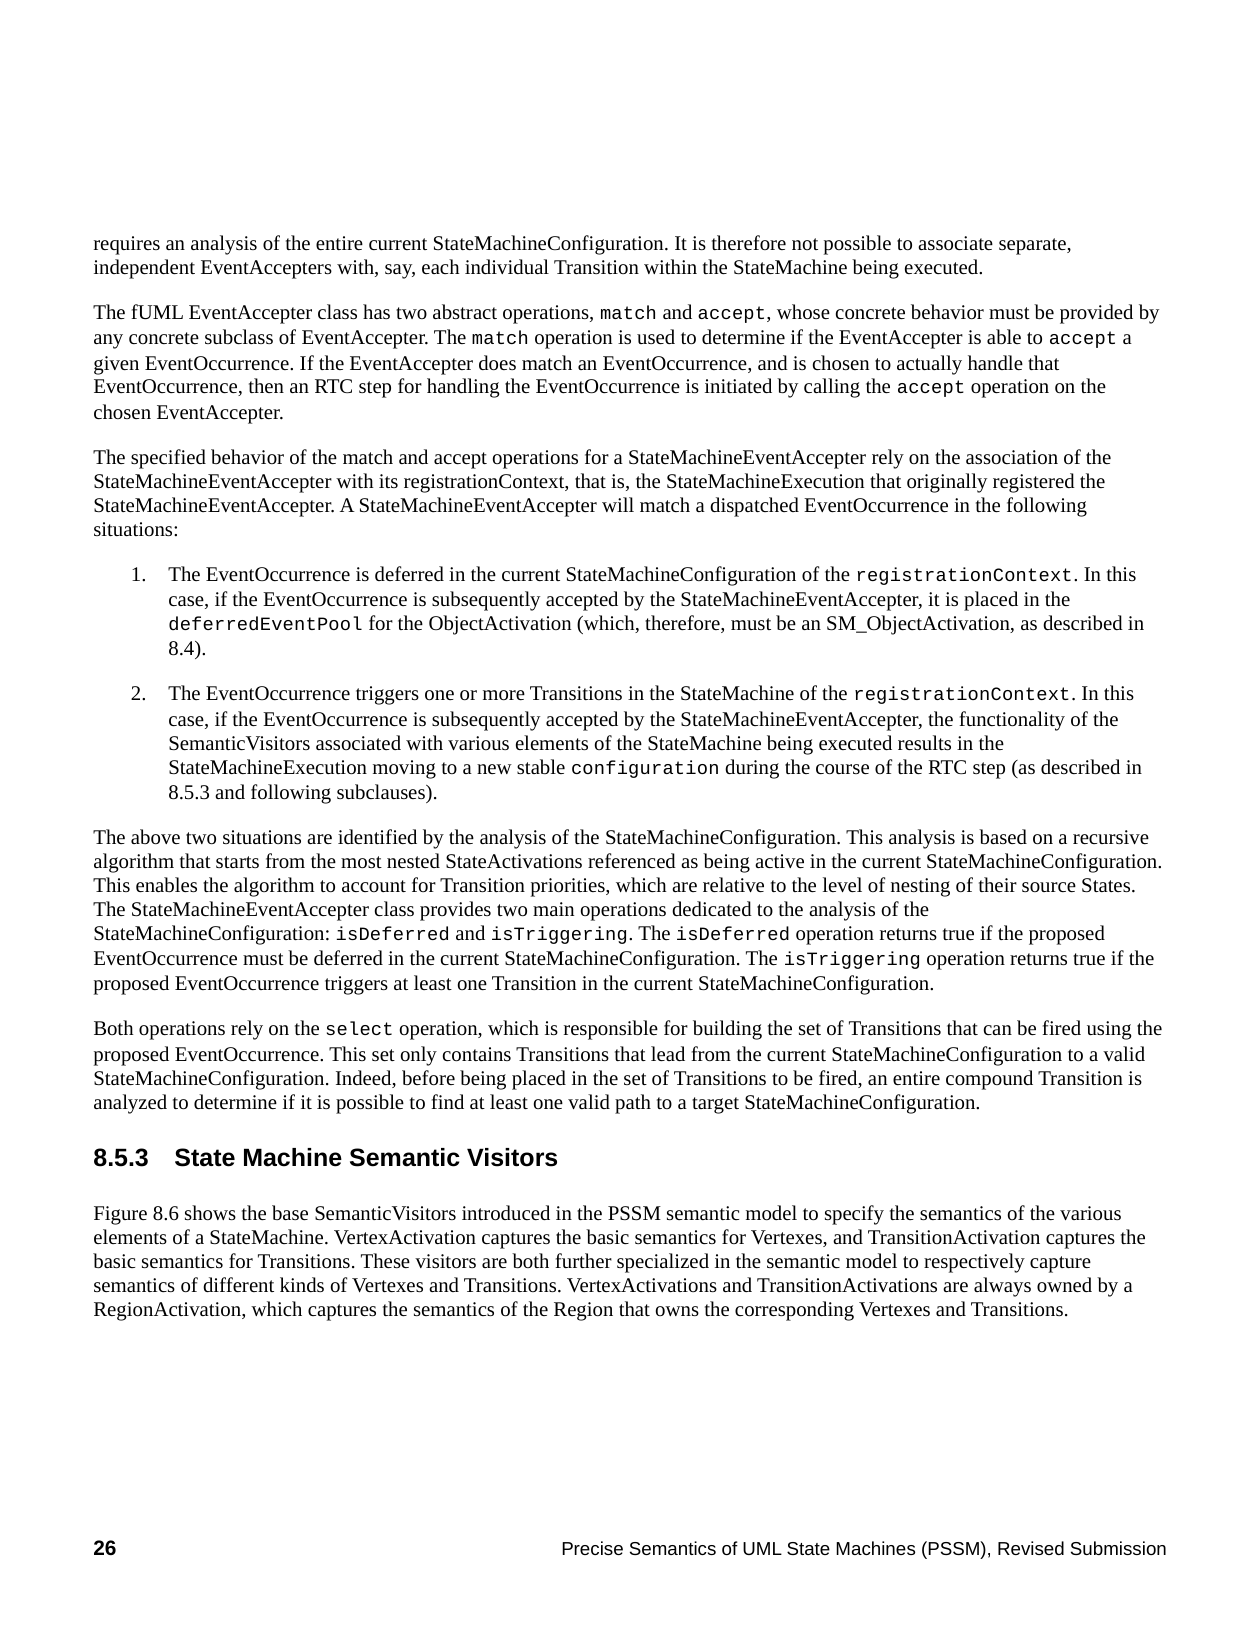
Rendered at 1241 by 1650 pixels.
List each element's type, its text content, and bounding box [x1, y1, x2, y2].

text The above two situations are identified by the analysis of the StateMachineConfiguration. This analysis is based on a recursive algorithm that starts from the most nested StateActivations referenced as being active in the current StateMachineConfiguration. This enables the algorithm to account for Transition priorities, which are relative to the level of nesting of their source States. The StateMachineEventAccepter class provides two main operations dedicated to the analysis of the StateMachineConfiguration: isDeferred and isTriggering. The isDeferred operation returns true if the proposed EventOccurrence must be deferred in the current StateMachineConfiguration. The isTriggering operation returns true if the proposed EventOccurrence triggers at least one Transition in the current StateMachineConfiguration. [93, 825, 1164, 995]
text The fUML EventAccepter class has two abstract operations, match and accept, whose concrete behavior must be provided by any concrete subclass of EventAccepter. The match operation is used to determine if the EventAccepter is able to accept a given EventOccurrence. If the EventAccepter does match an EventOccurrence, and is chosen to actually handle that EventOccurrence, then an RTC step for handling the EventOccurrence is initiated by calling the accept operation on the chosen EventAccepter. [93, 300, 1164, 424]
list The EventOccurrence is deferred in the current StateMachineConfiguration of the registrationContext. In this case, if the EventOccurrence is subsequently accepted by the StateMachineEventAccepter, it is placed in the deferredEventPool for the ObjectActivation (which, therefore, must be an SM_ObjectActivation, as described in 8.4). [131, 562, 1164, 660]
list The EventOccurrence triggers one or more Transitions in the StateMachine of the registrationContext. In this case, if the EventOccurrence is subsequently accepted by the StateMachineEventAccepter, the functionality of the SemanticVisitors associated with various elements of the StateMachine being executed results in the StateMachineExecution moving to a new stable configuration during the course of the RTC step (as described in 8.5.3 and following subclauses). [131, 681, 1164, 804]
text requires an analysis of the entire current StateMachineConfiguration. It is therefore not possible to associate separate, independent EventAccepters with, say, each individual Transition within the StateMachine being executed. [93, 231, 1164, 279]
text The specified behavior of the match and accept operations for a StateMachineEventAccepter rely on the association of the StateMachineEventAccepter with its registrationContext, that is, the StateMachineExecution that originally registered the StateMachineEventAccepter. A StateMachineEventAccepter will match a dispatched EventOccurrence in the following situations: [93, 445, 1164, 541]
subtitle State Machine Semantic Visitors [93, 1143, 1164, 1172]
text Figure 8.6 shows the base SemanticVisitors introduced in the PSSM semantic model to specify the semantics of the various elements of a StateMachine. VertexActivation captures the basic semantics for Vertexes, and TransitionActivation captures the basic semantics for Transitions. These visitors are both further specialized in the semantic model to respectively capture semantics of different kinds of Vertexes and Transitions. VertexActivations and TransitionActivations are always owned by a RegionActivation, which captures the semantics of the Region that owns the corresponding Vertexes and Transitions. [93, 1201, 1164, 1321]
text Both operations rely on the select operation, which is responsible for building the set of Transitions that can be fired using the proposed EventOccurrence. This set only contains Transitions that lead from the current StateMachineConfiguration to a valid StateMachineConfiguration. Indeed, before being placed in the set of Transitions to be fired, an entire compound Transition is analyzed to determine if it is possible to find at least one valid path to a target StateMachineConfiguration. [93, 1016, 1164, 1114]
